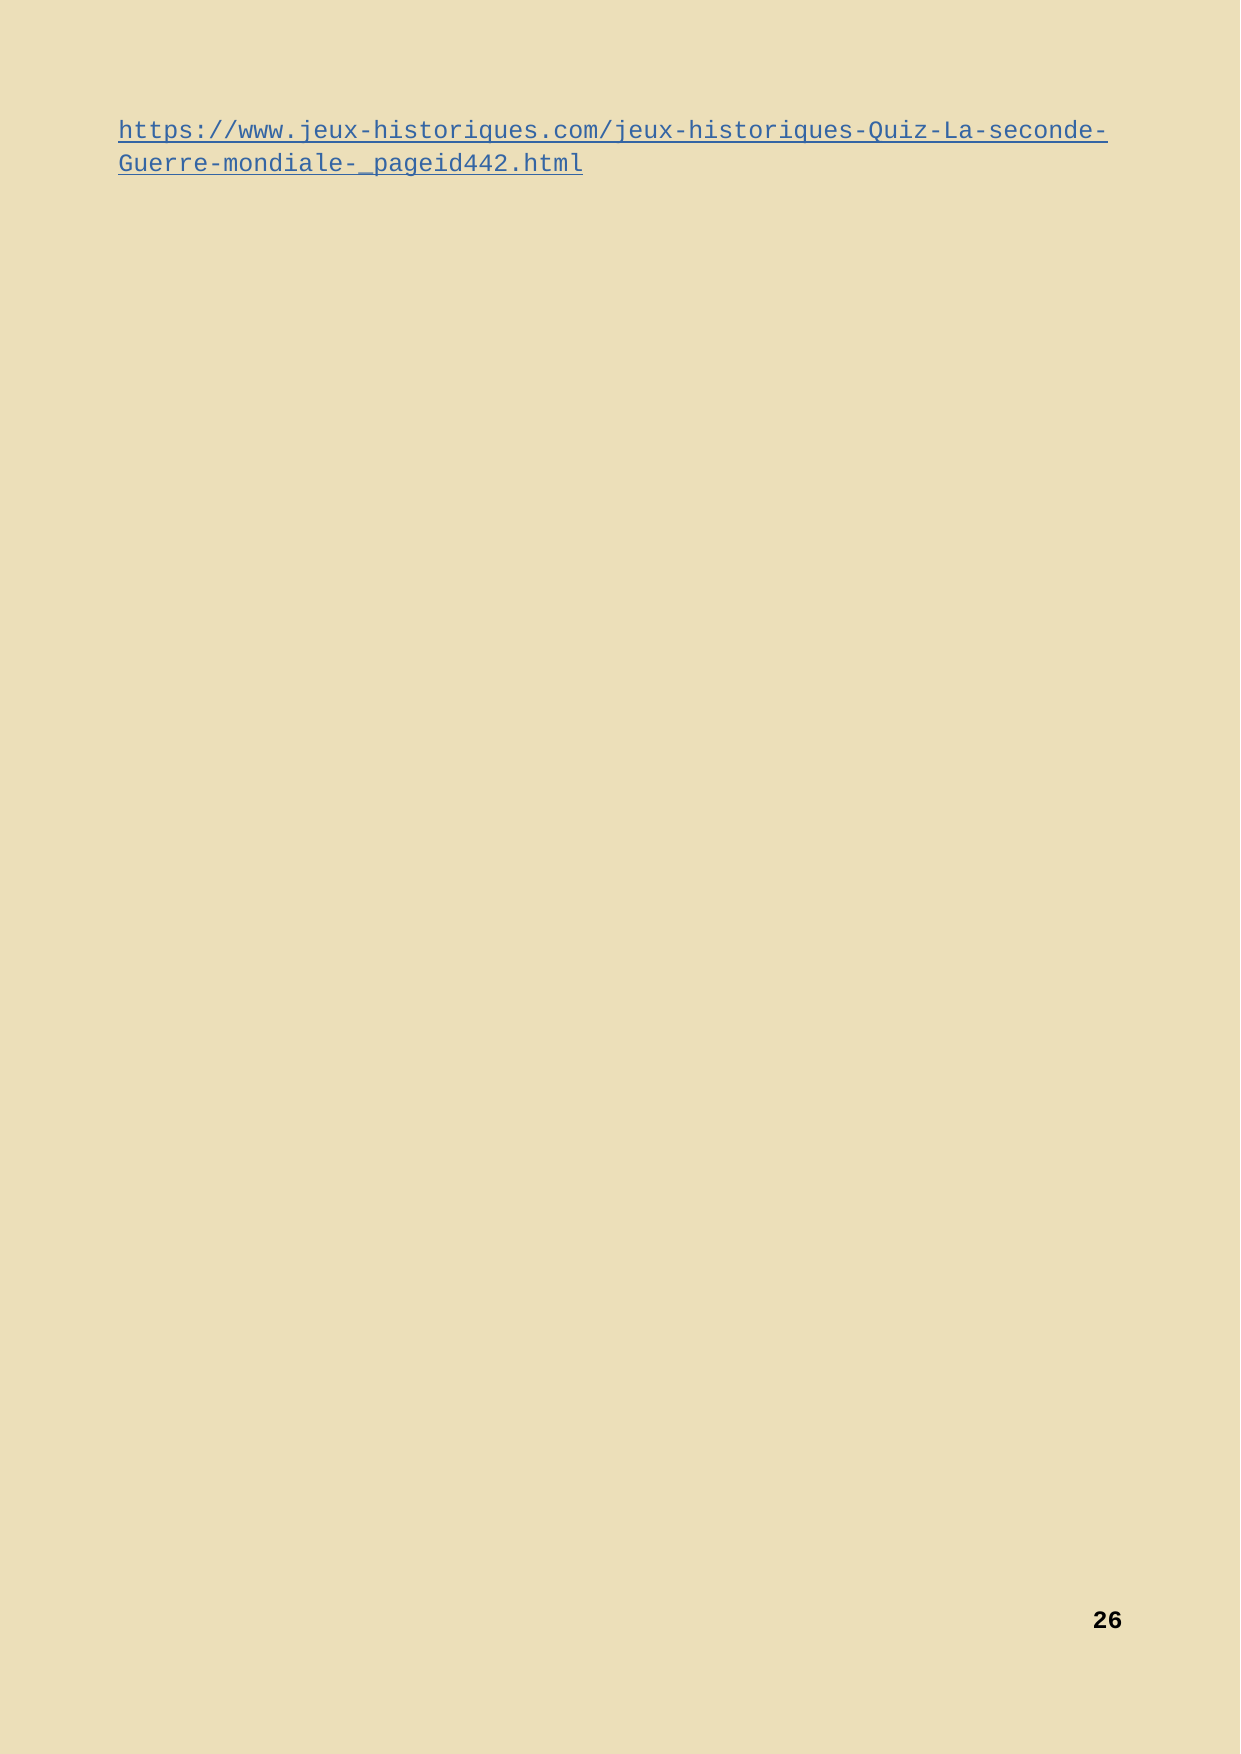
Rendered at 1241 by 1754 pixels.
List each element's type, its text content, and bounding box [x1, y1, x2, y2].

text https://www.jeux-historiques.com/jeux-historiques-Quiz-La-seconde-Guerre-mondiale-_pageid442.html [118, 118, 1122, 179]
